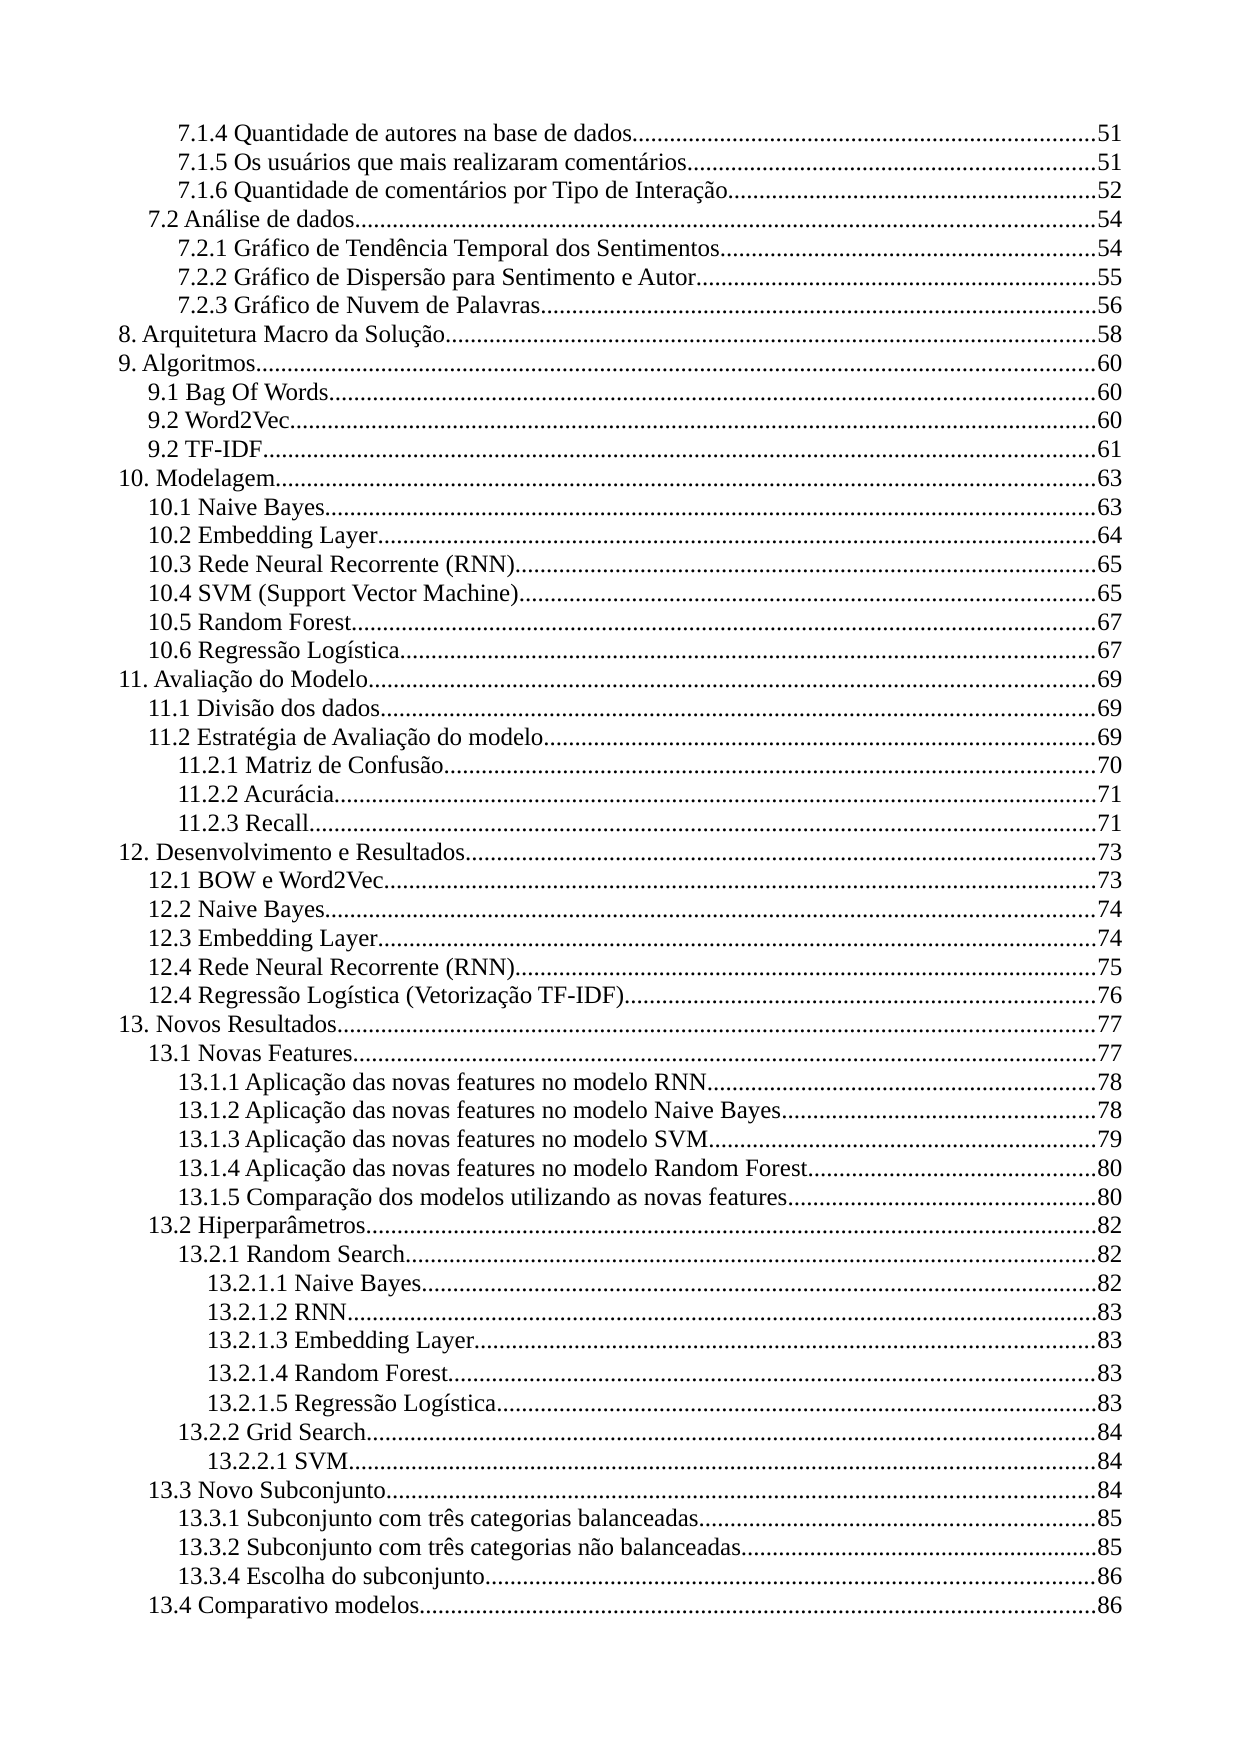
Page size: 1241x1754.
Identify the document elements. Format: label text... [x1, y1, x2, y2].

text 12.3 Embedding Layer 74 [148, 923, 1122, 952]
text 13.2.2.1 SVM 84 [207, 1446, 1122, 1475]
text 7.1.6 Quantidade de comentários por Tipo de Interação 52 [177, 176, 1122, 204]
text 7.1.5 Os usuários que mais realizaram comentários 51 [177, 147, 1122, 176]
text 13.4 Comparativo modelos 86 [148, 1590, 1122, 1618]
text 11.2.3 Recall 71 [177, 808, 1122, 837]
text 12. Desenvolvimento e Resultados 73 [118, 837, 1122, 866]
text 13.2.1.4 Random F﻿orest 83 [207, 1354, 1122, 1388]
text 13.1.5 Comparação dos modelos utilizando as novas features 80 [177, 1182, 1122, 1211]
text 13.2.1.3 Embedding Layer 83 [207, 1326, 1122, 1354]
text 9.1 Bag Of Words 60 [148, 377, 1122, 406]
text 10.5 Random Forest 67 [148, 607, 1122, 636]
text 13.1.3 Aplicação das novas features no modelo SVM 79 [177, 1124, 1122, 1153]
text 10. Modelagem 63 [118, 463, 1122, 492]
text 11.2.2 Acurácia 71 [177, 779, 1122, 808]
text 10.6 Regressão Logística 67 [148, 636, 1122, 664]
text 13.2 Hiperparâmetros 82 [148, 1211, 1122, 1239]
text 13.1.1 Aplicação das novas features no modelo RNN 78 [177, 1067, 1122, 1096]
text 12.4 Rede Neural Recorrente (RNN) 75 [148, 952, 1122, 981]
text 12.2 Naive Bayes 74 [148, 894, 1122, 923]
text 7.2.3 Gráfico de Nuvem de Palavras 56 [177, 291, 1122, 319]
text 8. Arquitetura Macro da Solução 58 [118, 319, 1122, 348]
text 10.1 Naive Bayes 63 [148, 492, 1122, 521]
text 11.1 Divisão dos dados 69 [148, 693, 1122, 722]
text 10.4 SVM (Support Vector Machine) 65 [148, 578, 1122, 607]
text 7.2.2 Gráfico de Dispersão para Sentimento e Autor 55 [177, 262, 1122, 291]
text 10.3 Rede Neural Recorrente (RNN) 65 [148, 549, 1122, 578]
text 13.3.4 Escolha do subconjunto 86 [177, 1561, 1122, 1590]
text 11.2 Estratégia de Avaliação do modelo 69 [148, 722, 1122, 751]
text 13.2.1.1 Naive Bayes 82 [207, 1268, 1122, 1297]
text 13.2.1 Random Search 82 [177, 1239, 1122, 1268]
text 13.1.4 Aplicação das novas features no modelo Random Forest 80 [177, 1153, 1122, 1182]
text 13.2.1.5 Regressão Logística 83 [207, 1388, 1122, 1417]
text 9.2 Word2Vec 60 [148, 406, 1122, 434]
text 13.3.2 Subconjunto com três categorias não balanceadas 85 [177, 1532, 1122, 1561]
text 9.2 TF-IDF 61 [148, 434, 1122, 463]
text 9. Algoritmos 60 [118, 348, 1122, 377]
text 12.1 BOW e Word2Vec 73 [148, 866, 1122, 894]
text 7.2.1 Gráfico de Tendência Temporal dos Sentimentos 54 [177, 233, 1122, 262]
text 7.1.4 Quantidade de autores na base de dados 51 [177, 118, 1122, 147]
text 13.2.2 Grid Search 84 [177, 1417, 1122, 1446]
text 11. Avaliação do Modelo 69 [118, 664, 1122, 693]
text 13.3.1 Subconjunto com três categorias balanceadas 85 [177, 1503, 1122, 1532]
text 10.2 Embedding Layer 64 [148, 521, 1122, 549]
text 13.1 Novas Features 77 [148, 1038, 1122, 1067]
text 13. Novos Resultados 77 [118, 1009, 1122, 1038]
text 13.3 Novo Subconjunto 84 [148, 1475, 1122, 1503]
text 11.2.1 Matriz de Confusão 70 [177, 751, 1122, 779]
text 13.2.1.2 RNN 83 [207, 1297, 1122, 1326]
text 13.1.2 Aplicação das novas features no modelo Naive Bayes 78 [177, 1096, 1122, 1124]
text 12.4 Regressão Logística (Vetorização TF-IDF) 76 [148, 981, 1122, 1009]
text 7.2 Análise de dados 54 [148, 204, 1122, 233]
